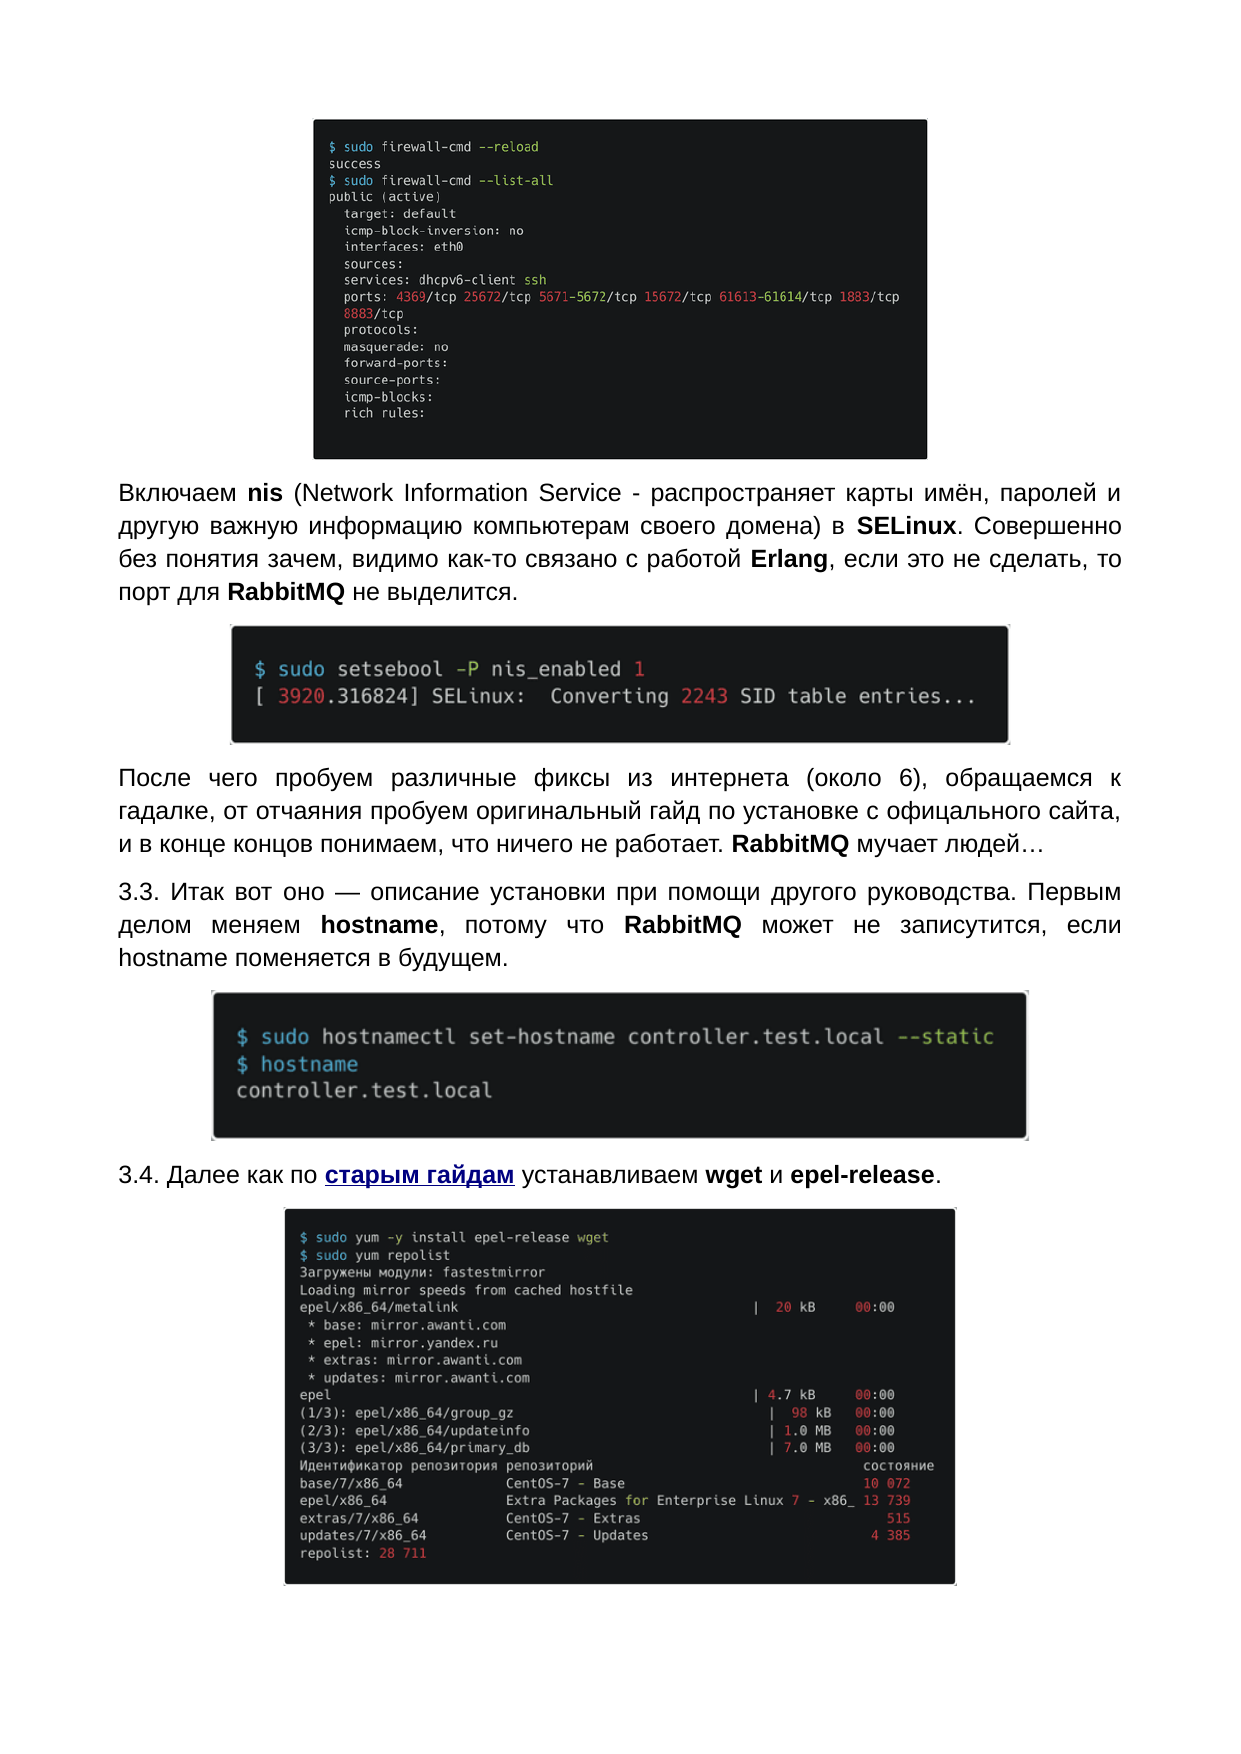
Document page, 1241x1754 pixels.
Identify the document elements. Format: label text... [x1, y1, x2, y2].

picture [283, 1207, 957, 1586]
picture [211, 990, 1030, 1141]
text 3.3. Итак вот оно — описание установки при помощи другого руководства. Первым делом меняем hostname, потому что RabbitMQ может не записутится, если hostname поменяется в будущем. [118, 877, 1122, 971]
picture [229, 624, 1011, 745]
picture [312, 118, 928, 460]
text Включаем nis (Network Information Service - распространяет карты имён, паролей и другую важную информацию компьютерам своего домена) в SELinux. Совершенно без понятия зачем, видимо как-то связано с работой Erlang, если это не сделать, то порт для RabbitMQ не выделится. [118, 478, 1122, 606]
text 3.4. Далее как по старым гайдам устанавливаем wget и epel-release. [118, 1160, 1122, 1188]
text После чего пробуем различные фиксы из интернета (около 6), обращаемся к гадалке, от отчаяния пробуем оригинальный гайд по установке с офицального сайта, и в конце концов понимаем, что ничего не работает. RabbitMQ мучает людей… [118, 763, 1122, 858]
